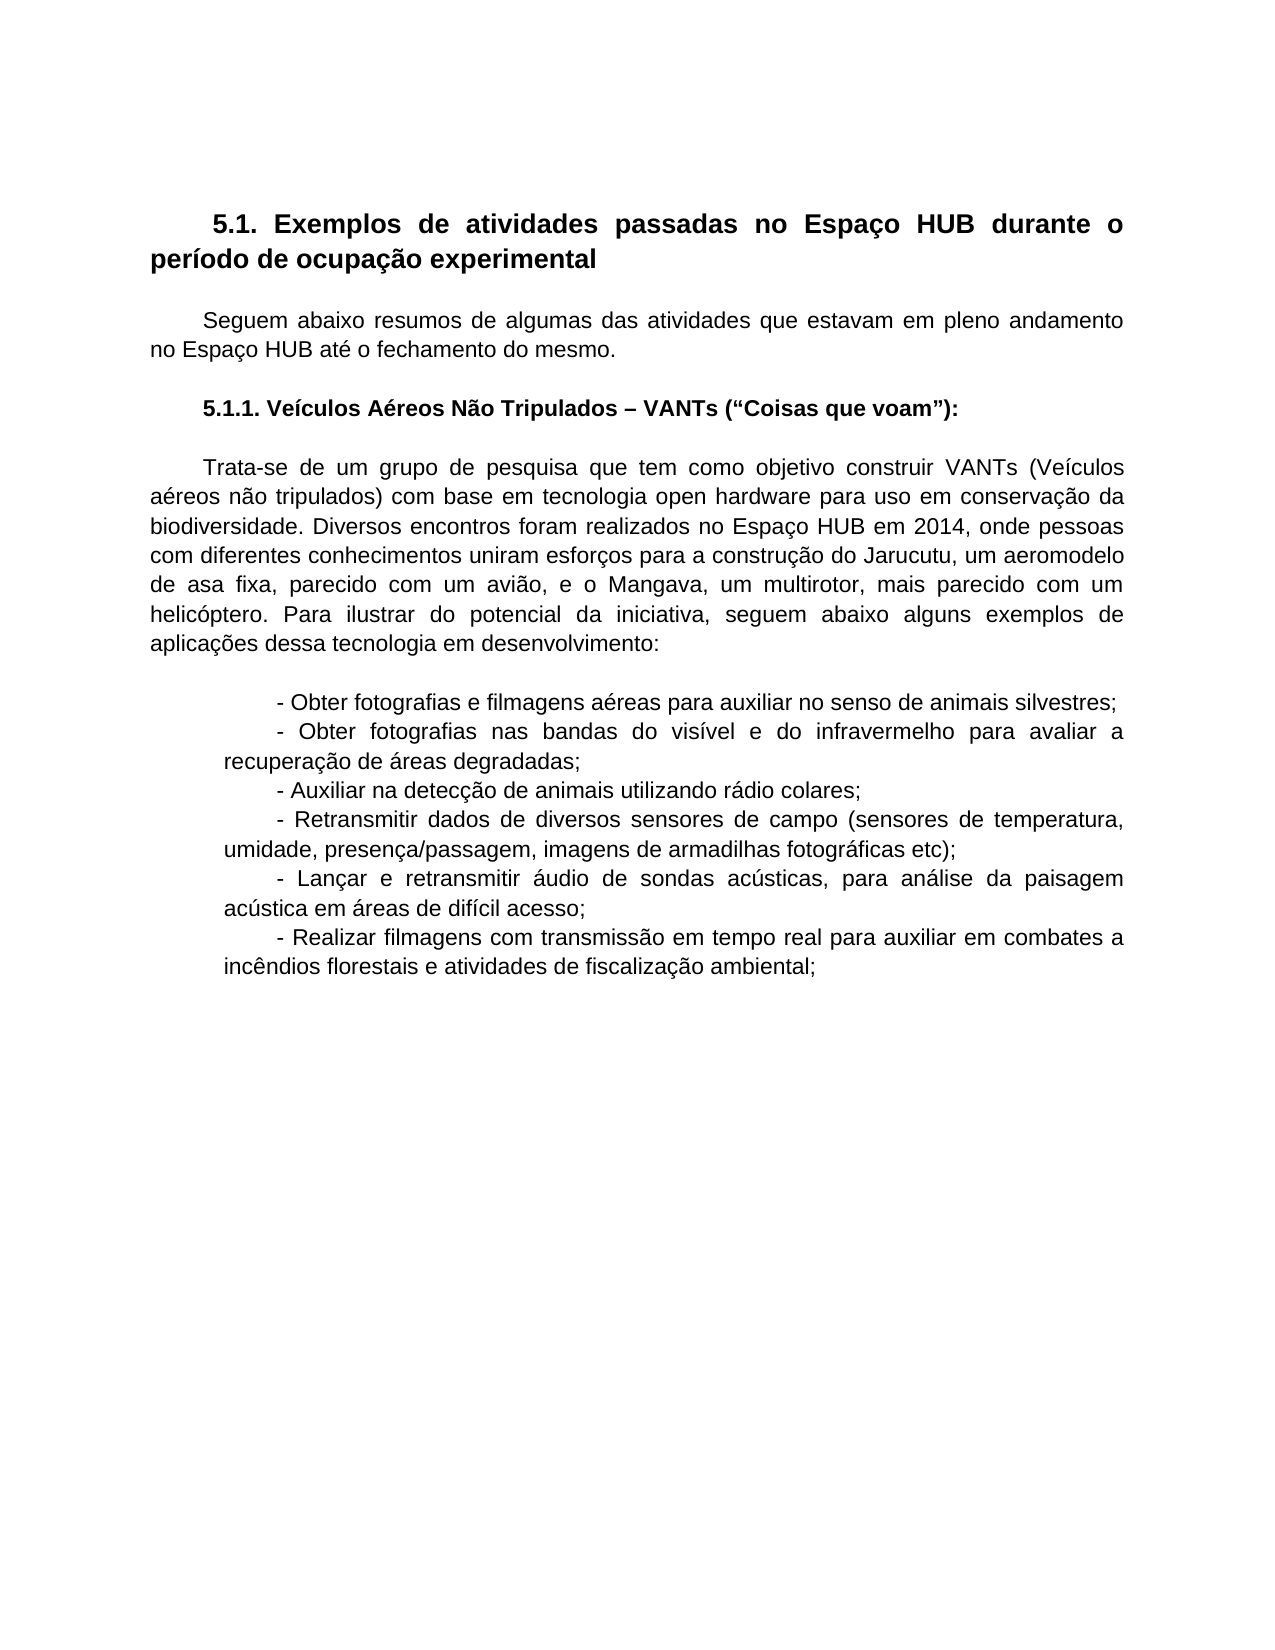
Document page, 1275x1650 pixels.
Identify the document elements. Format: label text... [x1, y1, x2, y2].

text - Obter fotografias nas bandas do visível e do infravermelho para avaliar a recuperação de áreas degradadas; [224, 719, 1125, 774]
text - Auxiliar na detecção de animais utilizando rádio colares; [224, 778, 1125, 803]
text - Obter fotografias e filmagens aéreas para auxiliar no senso de animais silvestres; [224, 689, 1125, 715]
text 5.1. Exemplos de atividades passadas no Espaço HUB durante o período de ocupação experimental [150, 209, 1125, 274]
text - Lançar e retransmitir áudio de sondas acústicas, para análise da paisagem acústica em áreas de difícil acesso; [224, 866, 1125, 921]
text - Retransmitir dados de diversos sensores de campo (sensores de temperatura, umidade, presença/passagem, imagens de armadilhas fotográficas etc); [224, 807, 1125, 862]
text Trata-se de um grupo de pesquisa que tem como objetivo construir VANTs (Veículos aéreos não tripulados) com base em tecnologia open hardware para uso em conservação da biodiversidade. Diversos encontros foram realizados no Espaço HUB em 2014, onde pessoas com diferentes conhecimentos uniram esforços para a construção do Jarucutu, um aeromodelo de asa fixa, parecido com um avião, e o Mangava, um multirotor, mais parecido com um helicóptero. Para ilustrar do potencial da iniciativa, seguem abaixo alguns exemplos de aplicações dessa tecnologia em desenvolvimento: [150, 454, 1125, 656]
text 5.1.1. Veículos Aéreos Não Tripulados – VANTs (“Coisas que voam”): [150, 396, 1125, 421]
text Seguem abaixo resumos de algumas das atividades que estavam em pleno andamento no Espaço HUB até o fechamento do mesmo. [150, 308, 1125, 363]
text - Realizar filmagens com transmissão em tempo real para auxiliar em combates a incêndios florestais e atividades de fiscalização ambiental; [224, 924, 1125, 979]
